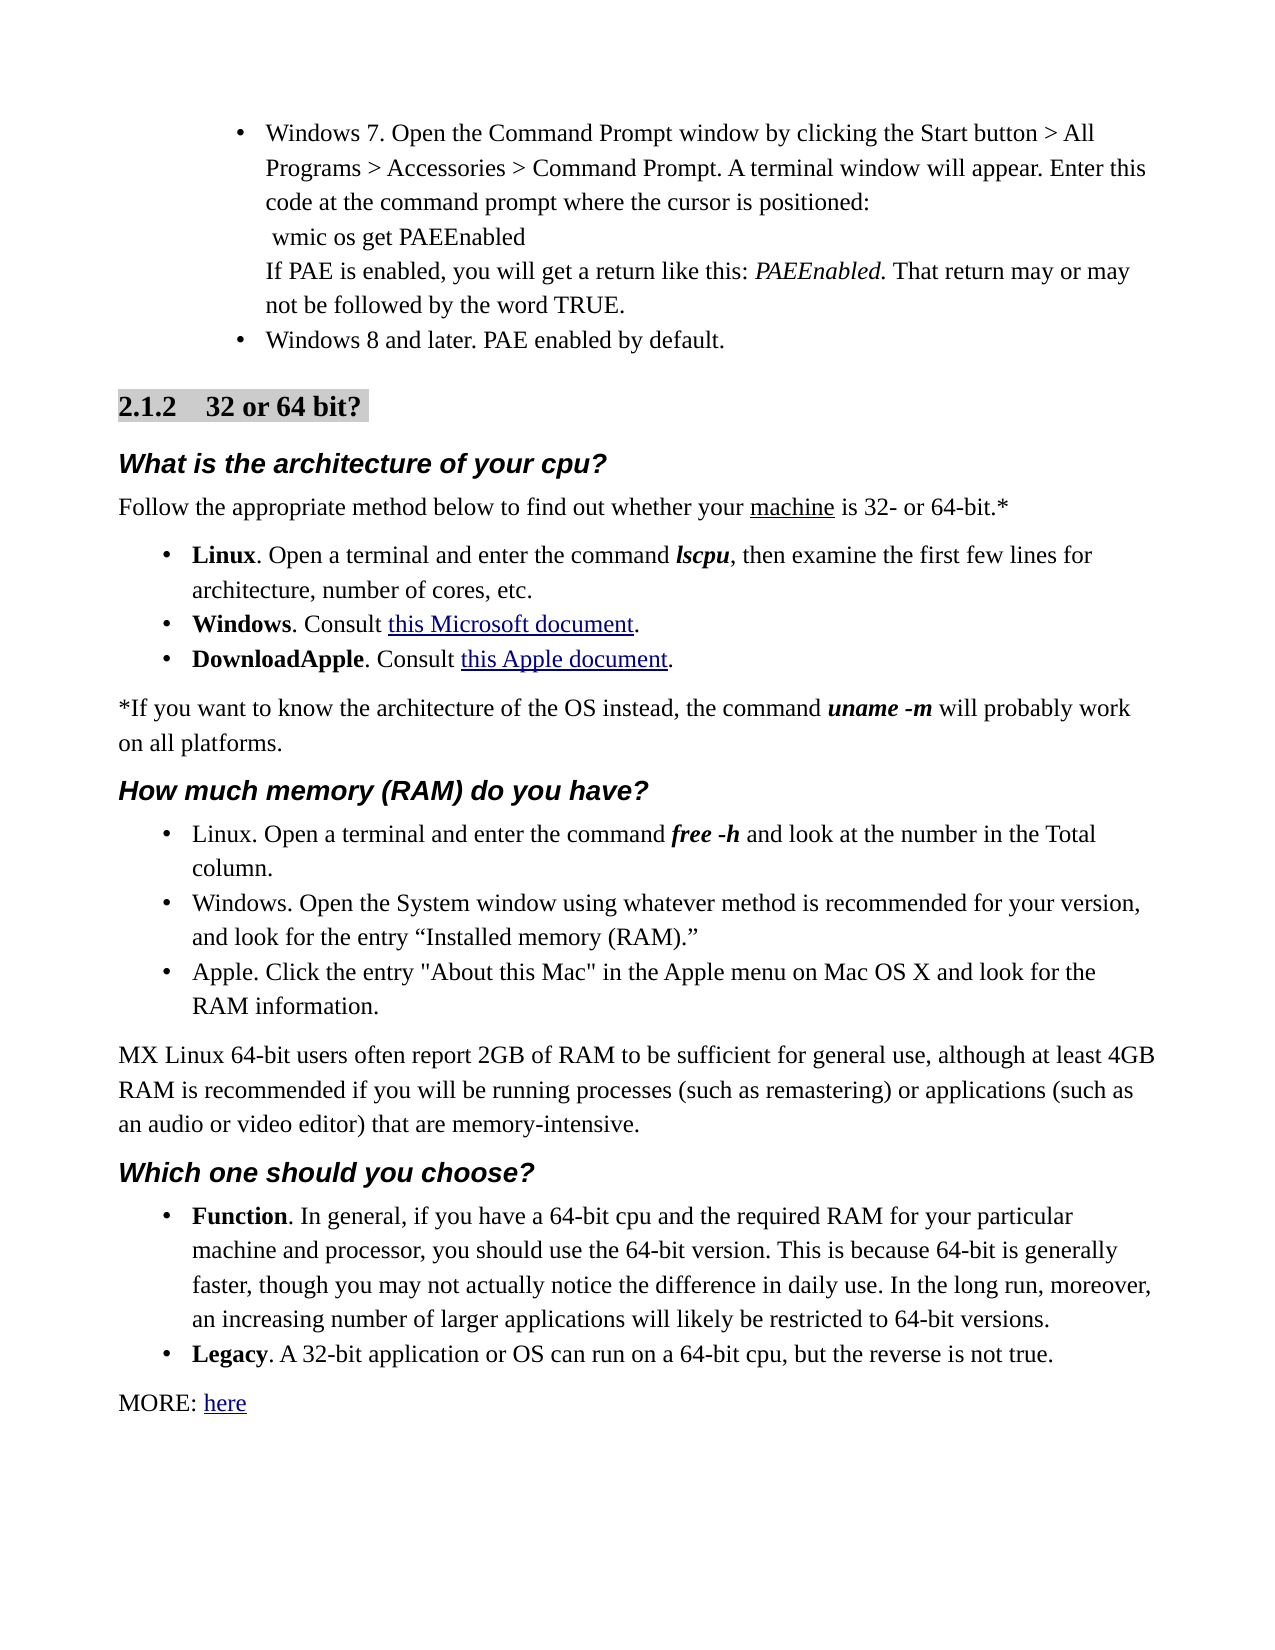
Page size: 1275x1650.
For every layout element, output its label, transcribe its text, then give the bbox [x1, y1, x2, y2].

text *If you want to know the architecture of the OS instead, the command uname -m will probably work on all platforms. [118, 693, 1157, 756]
list Linux. Open a terminal and enter the command free -h and look at the number in the Total column. [162, 819, 1157, 882]
list Linux. Open a terminal and enter the command lscpu, then examine the first few lines for architecture, number of cores, etc. [162, 541, 1157, 604]
subtitle Which one should you choose? [118, 1156, 1157, 1188]
list Windows 8 and later. PAE enabled by default. [236, 325, 1157, 354]
list DownloadApple. Consult this Apple document. [162, 644, 1157, 673]
list Windows 7. Open the Command Prompt window by clicking the Start button > All Programs > Accessories > Command Prompt. A terminal window will appear. Enter this code at the command prompt where the cursor is positioned: [236, 118, 1157, 216]
list Windows. Open the System window using whatever method is recommended for your version, and look for the entry “Installed memory (RAM).” [162, 888, 1157, 951]
text MORE: here [118, 1388, 1157, 1416]
text Follow the appropriate method below to find out whether your machine is 32- or 64-bit.* [118, 492, 1157, 520]
list If PAE is enabled, you will get a return like this: PAEEnabled. That return may or may not be followed by the word TRUE. [236, 256, 1157, 319]
text MX Linux 64-bit users often report 2GB of RAM to be sufficient for general use, although at least 4GB RAM is recommended if you will be running processes (such as remastering) or applications (such as an audio or video editor) that are memory-intensive. [118, 1040, 1157, 1138]
list wmic os get PAEEnabled [236, 222, 1157, 250]
subtitle What is the architecture of your cpu? [118, 447, 1157, 479]
list Function. In general, if you have a 64-bit cpu and the required RAM for your particular machine and processor, you should use the 64-bit version. This is because 64-bit is generally faster, though you may not actually notice the difference in daily use. In the long run, moreover, an increasing number of larger applications will likely be restricted to 64-bit versions. [162, 1201, 1157, 1333]
subtitle How much memory (RAM) do you have? [118, 774, 1157, 806]
list Legacy. A 32-bit application or OS can run on a 64-bit cpu, but the reverse is not true. [162, 1339, 1157, 1367]
subtitle 2.1.2 32 or 64 bit? [369, 389, 1157, 422]
list Apple. Click the entry "About this Mac" in the Apple menu on Mac OS X and look for the RAM information. [162, 957, 1157, 1020]
list Windows. Consult this Microsoft document. [162, 609, 1157, 638]
